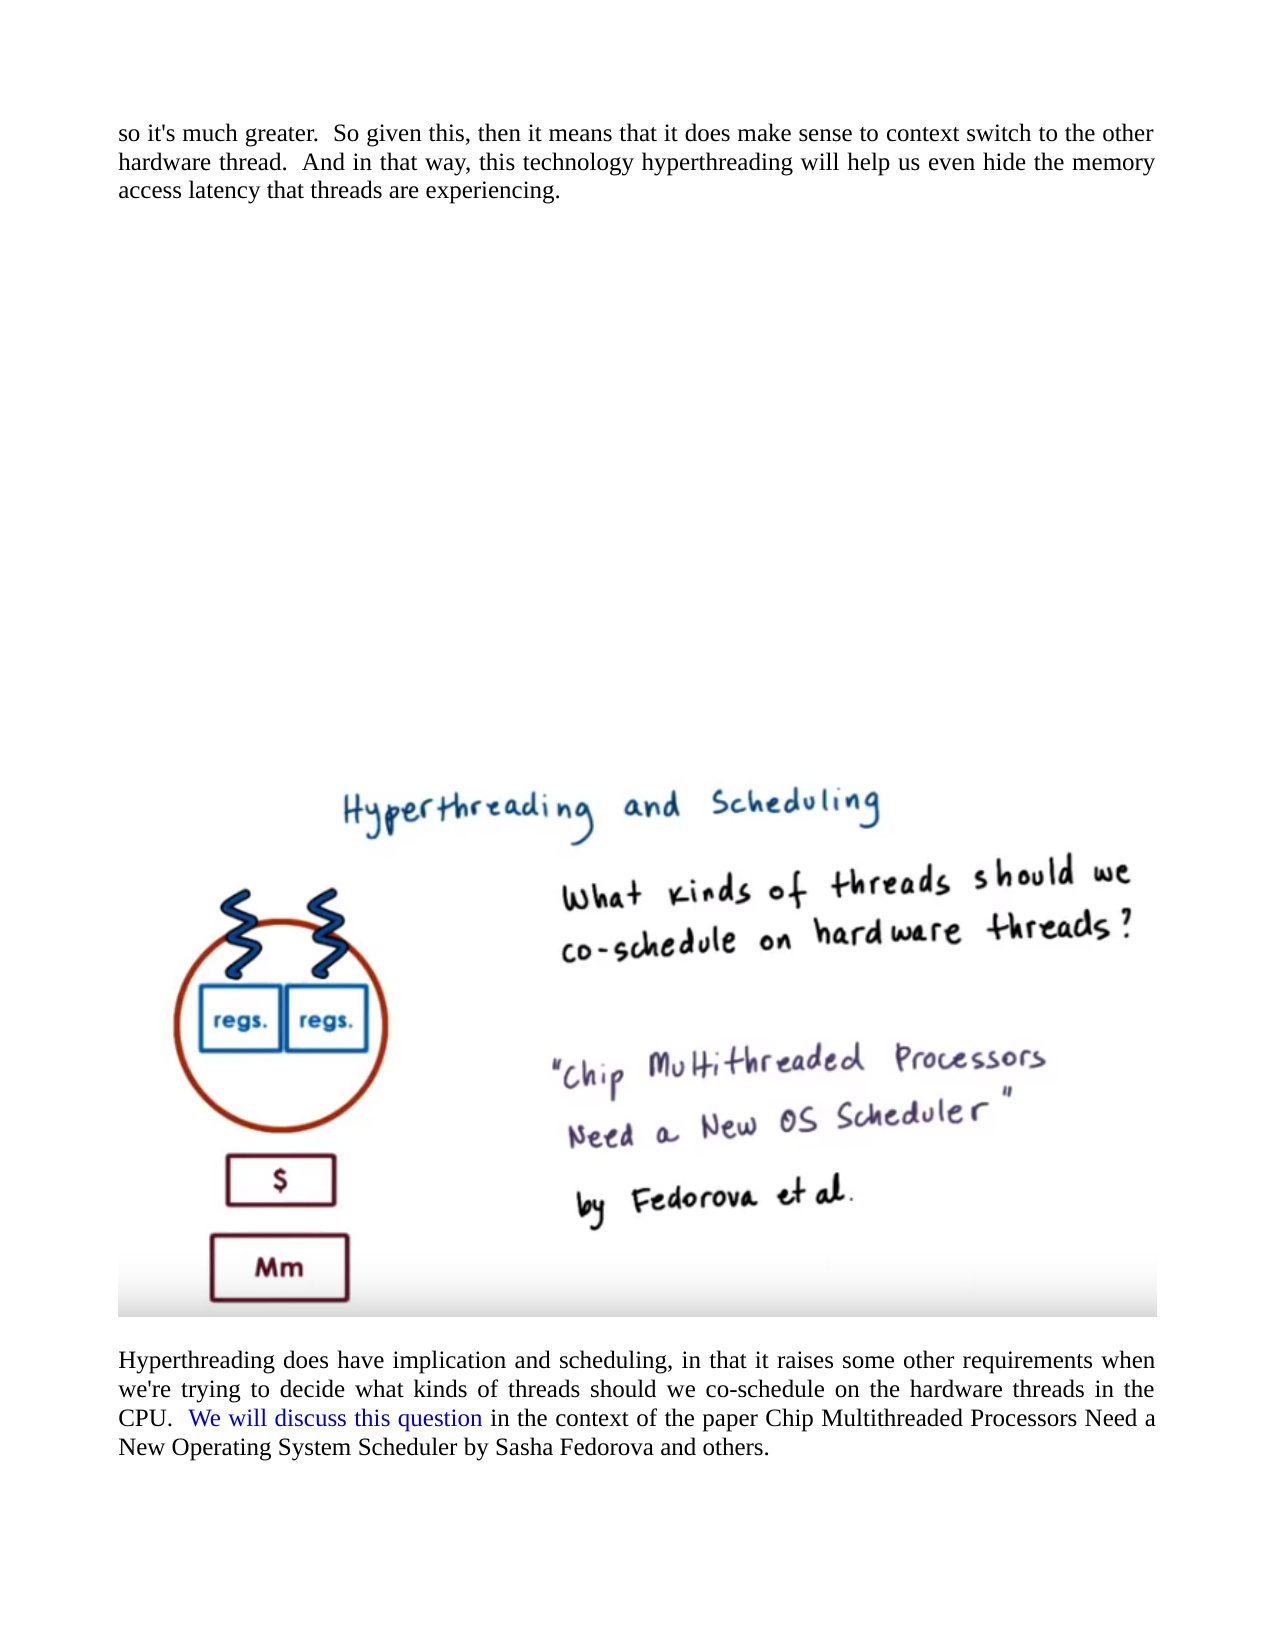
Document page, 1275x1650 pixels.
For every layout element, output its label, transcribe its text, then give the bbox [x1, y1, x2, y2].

text so it's much greater. So given this, then it means that it does make sense to context switch to the other hardware thread. And in that way, this technology hyperthreading will help us even hide the memory access latency that threads are experiencing. [118, 118, 1157, 204]
picture [118, 779, 1157, 1317]
text Hyperthreading does have implication and scheduling, in that it raises some other requirements when we're trying to decide what kinds of threads should we co-schedule on the hardware threads in the CPU. We will discuss this question in the context of the paper Chip Multithreaded Processors Need a New Operating System Scheduler by Sasha Fedorova and others. [118, 1345, 1157, 1460]
